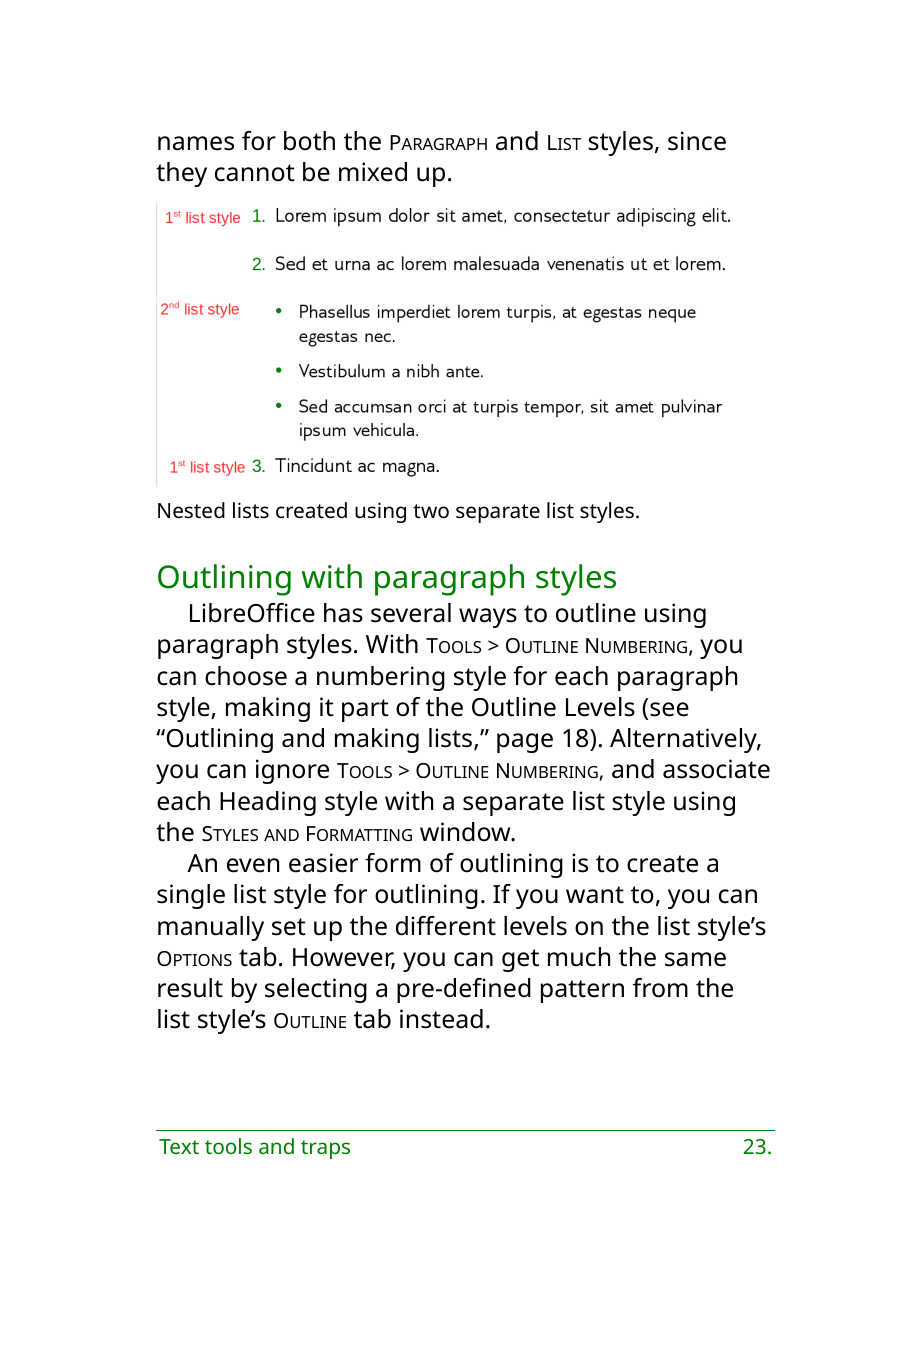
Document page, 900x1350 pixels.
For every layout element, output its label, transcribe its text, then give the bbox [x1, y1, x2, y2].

picture [156, 203, 749, 487]
table_header [156, 203, 775, 489]
table_cell Nested lists created using two separate list styles. [156, 489, 775, 524]
text An even easier form of outlining is to create a single list style for outlining. If you want to, you can manually set up the different levels on the list style’s Options tab. However, you can get much the same result by selecting a pre-defined pattern from the list style’s Outline tab instead. [156, 847, 775, 1035]
subtitle Outlining with paragraph styles [156, 555, 775, 597]
text LibreOffice has several ways to outline using paragraph styles. With Tools > Outline Numbering, you can choose a numbering style for each paragraph style, making it part of the Outline Levels (see “Outlining and making lists,” page 1). Alternatively, you can ignore Tools > Outline Numbering, and associate each Heading style with a separate list style using the Styles and Formatting window. [156, 597, 775, 847]
text names for both the Paragraph and List styles, since they cannot be mixed up. [156, 125, 775, 187]
